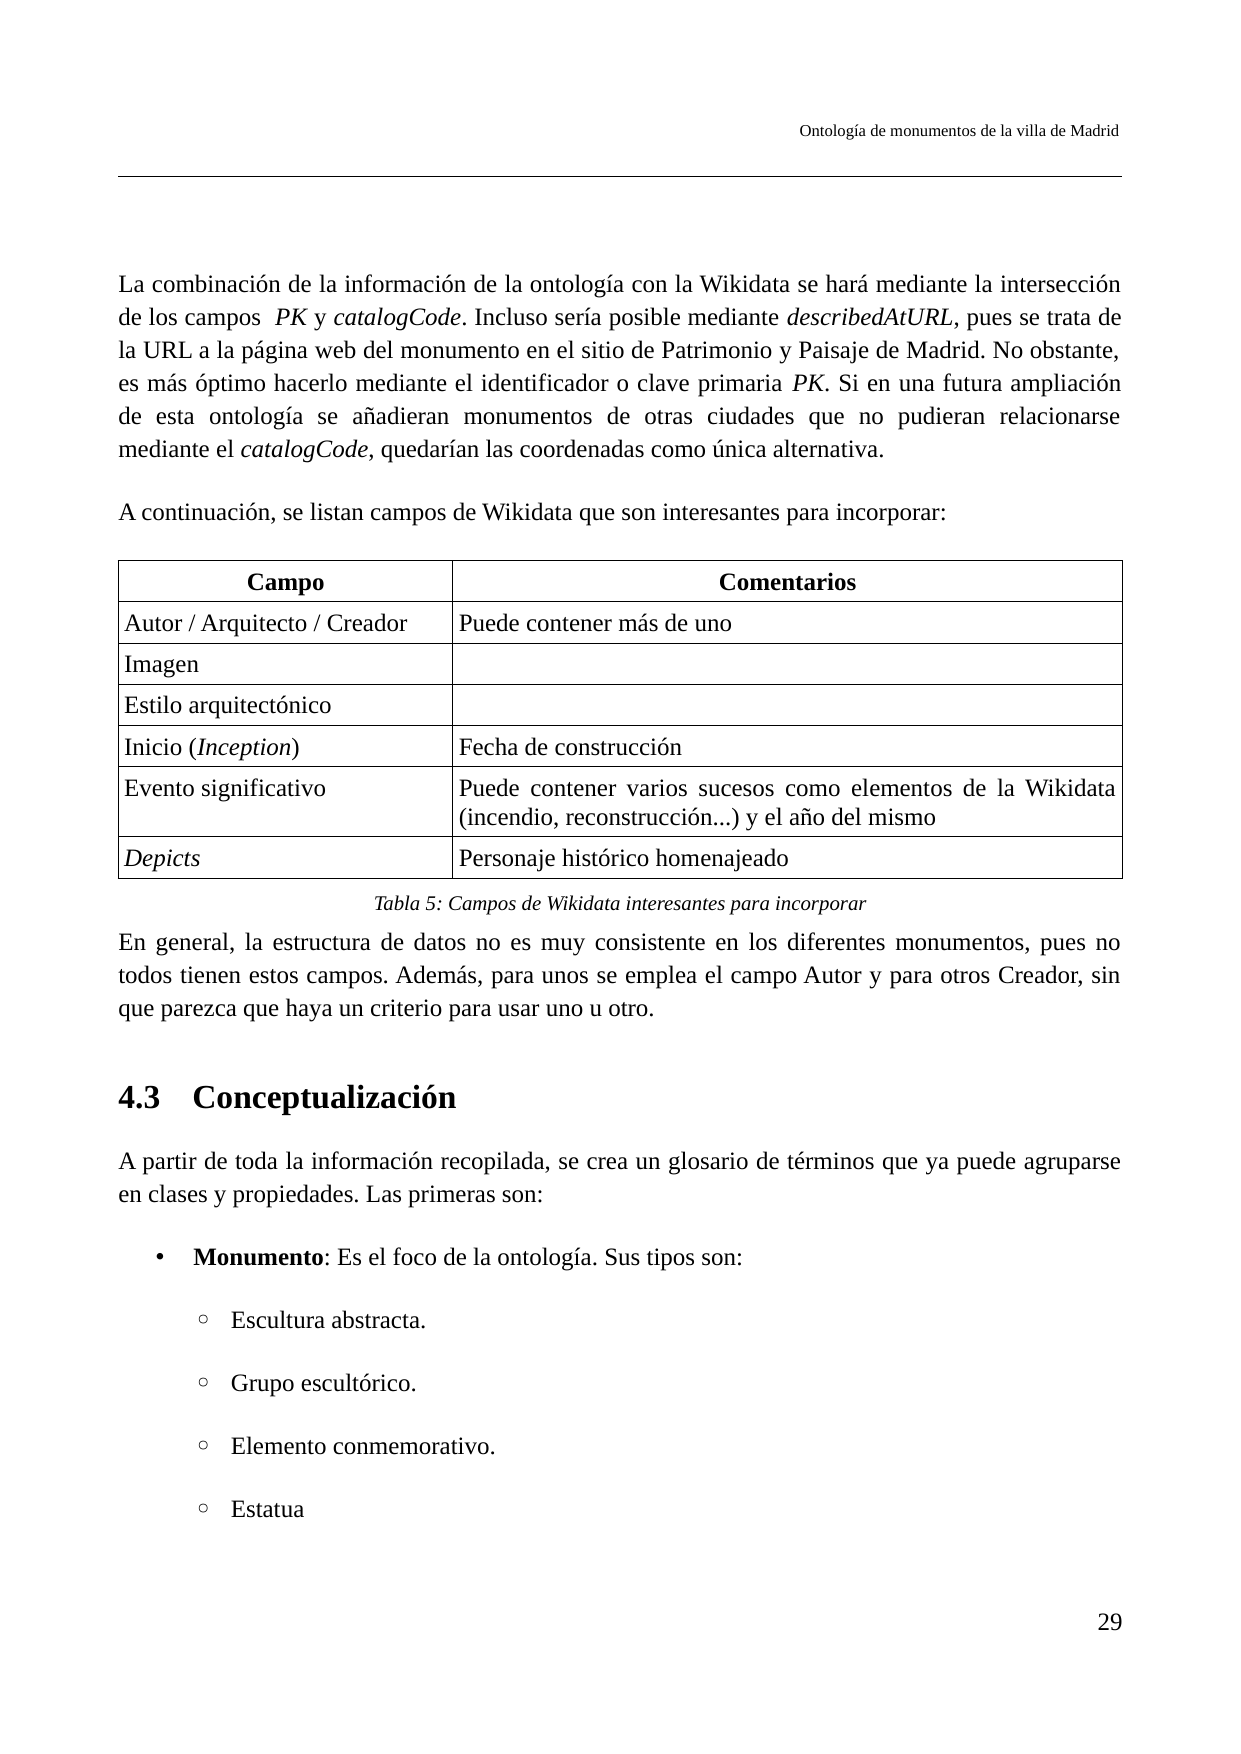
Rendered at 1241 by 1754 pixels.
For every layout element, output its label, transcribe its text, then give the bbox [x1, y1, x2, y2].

table_cell Imagen [119, 644, 452, 684]
table_cell [453, 644, 1122, 684]
table_cell Autor / Arquitecto / Creador [119, 602, 452, 642]
text En general, la estructura de datos no es muy consistente en los diferentes monumentos, pues no todos tienen estos campos. Además, para unos se emplea el campo Autor y para otros Creador, sin que parezca que haya un criterio para usar uno u otro. [118, 927, 1122, 1022]
list Grupo escultórico. [193, 1368, 1122, 1397]
table_header Campo [119, 561, 452, 601]
table_cell Puede contener más de uno [453, 602, 1122, 642]
text A continuación, se listan campos de Wikidata que son interesantes para incorporar: [118, 497, 1122, 526]
list Monumento: Es el foco de la ontología. Sus tipos son: [156, 1242, 1122, 1271]
table_cell Estilo arquitectónico [119, 685, 452, 725]
text La combinación de la información de la ontología con la Wikidata se hará mediante la intersección de los campos PK y catalogCode. Incluso sería posible mediante describedAtURL, pues se trata de la URL a la página web del monumento en el sitio de Patrimonio y Paisaje de Madrid. No obstante, es más óptimo hacerlo mediante el identificador o clave primaria PK. Si en una futura ampliación de esta ontología se añadieran monumentos de otras ciudades que no pudieran relacionarse mediante el catalogCode, quedarían las coordenadas como única alternativa. [118, 269, 1122, 463]
table_cell Puede contener varios sucesos como elementos de la Wikidata (incendio, reconstrucción...) y el año del mismo [453, 767, 1122, 836]
table_cell Fecha de construcción [453, 726, 1122, 766]
list Estatua [193, 1494, 1122, 1523]
subtitle Conceptualización [118, 1078, 1122, 1116]
table_cell Depicts [119, 837, 452, 877]
list Escultura abstracta. [193, 1305, 1122, 1334]
table_cell Personaje histórico homenajeado [453, 837, 1122, 877]
table_header Comentarios [453, 561, 1122, 601]
table_cell Evento significativo [119, 767, 452, 836]
text A partir de toda la información recopilada, se crea un glosario de términos que ya puede agruparse en clases y propiedades. Las primeras son: [118, 1146, 1122, 1208]
table_cell Inicio (Inception) [119, 726, 452, 766]
list Elemento conmemorativo. [193, 1431, 1122, 1460]
text Tabla 5: Campos de Wikidata interesantes para incorporar [118, 891, 1122, 915]
table_cell [453, 685, 1122, 725]
